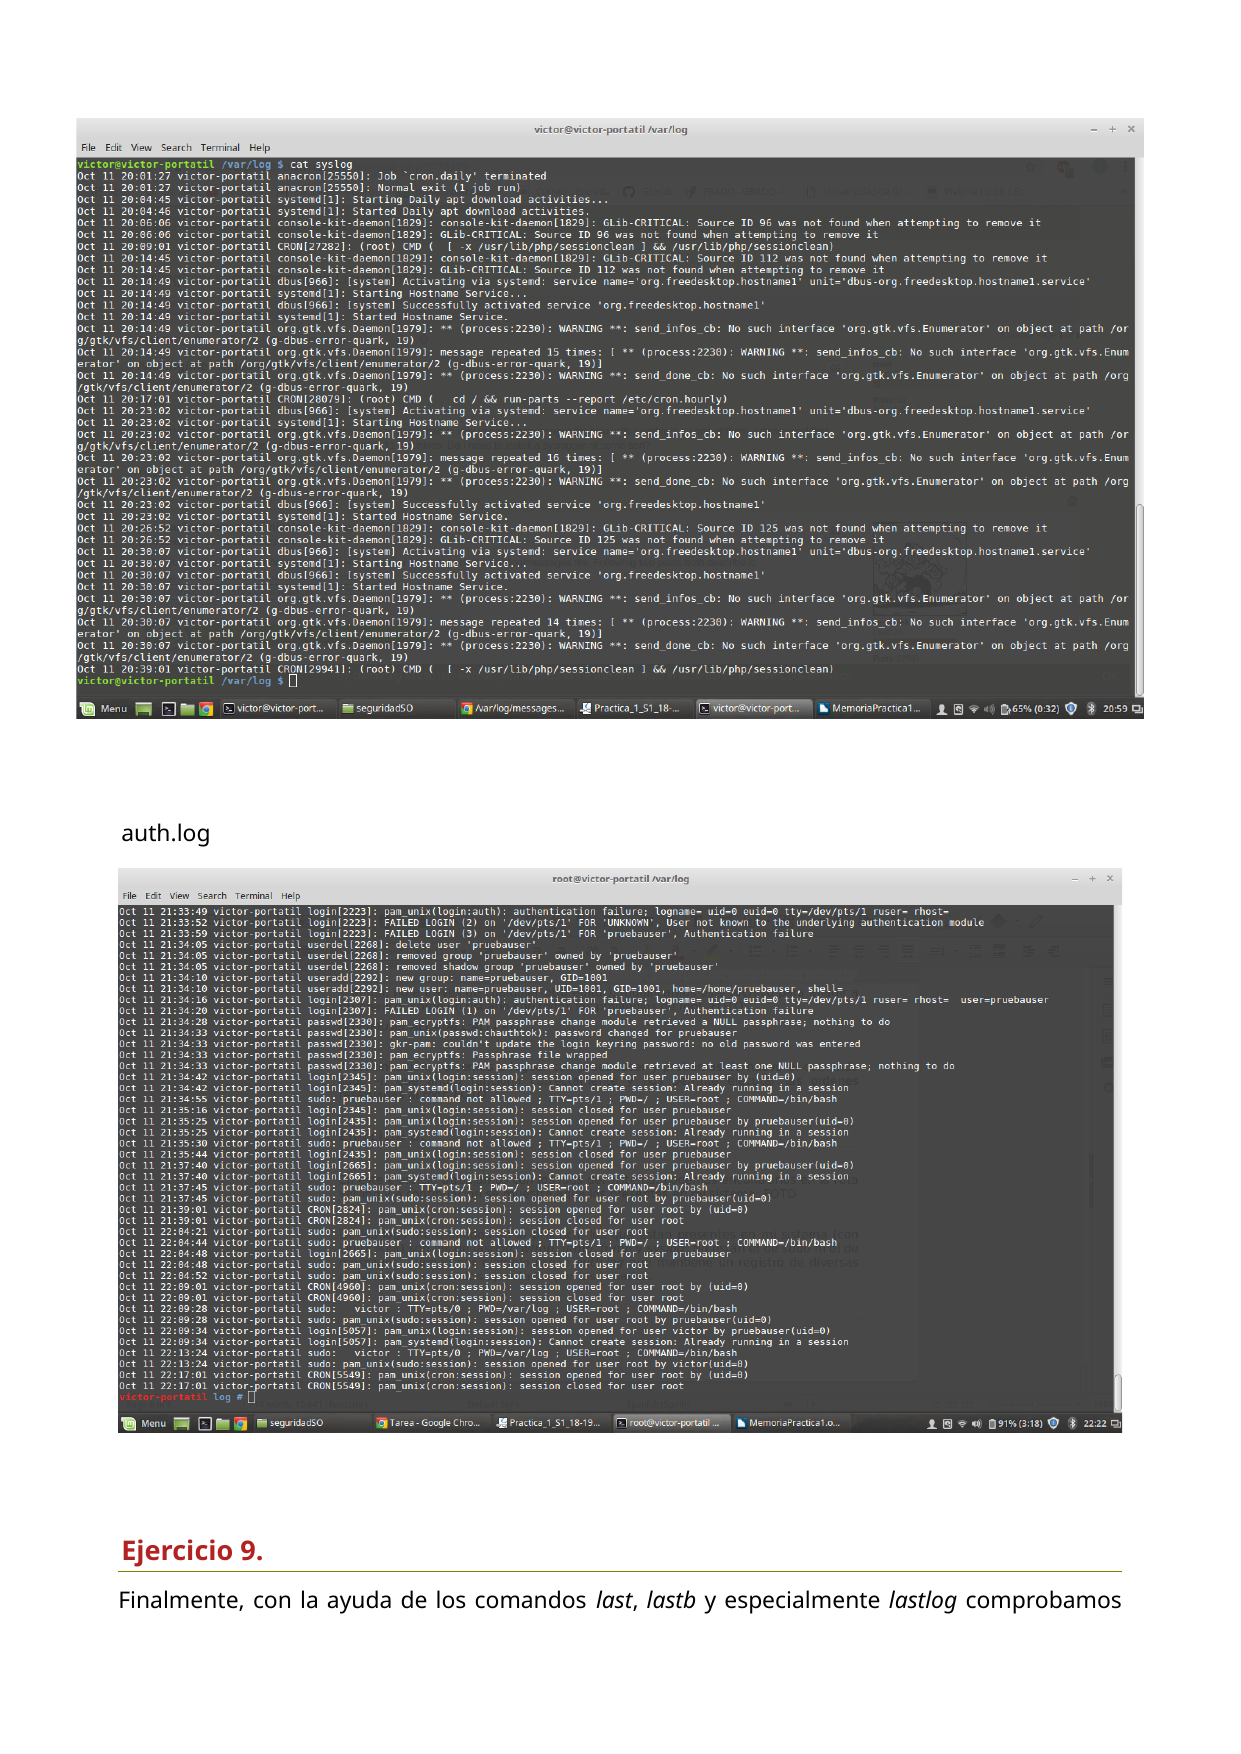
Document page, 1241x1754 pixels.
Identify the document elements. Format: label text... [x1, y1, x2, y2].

picture [118, 868, 1123, 1433]
picture [76, 118, 1144, 719]
text Finalmente, con la ayuda de los comandos last, lastb y especialmente lastlog comprobamos [118, 1584, 1122, 1615]
text auth.log [118, 814, 1122, 848]
text Ejercicio 9. [118, 1528, 1122, 1571]
